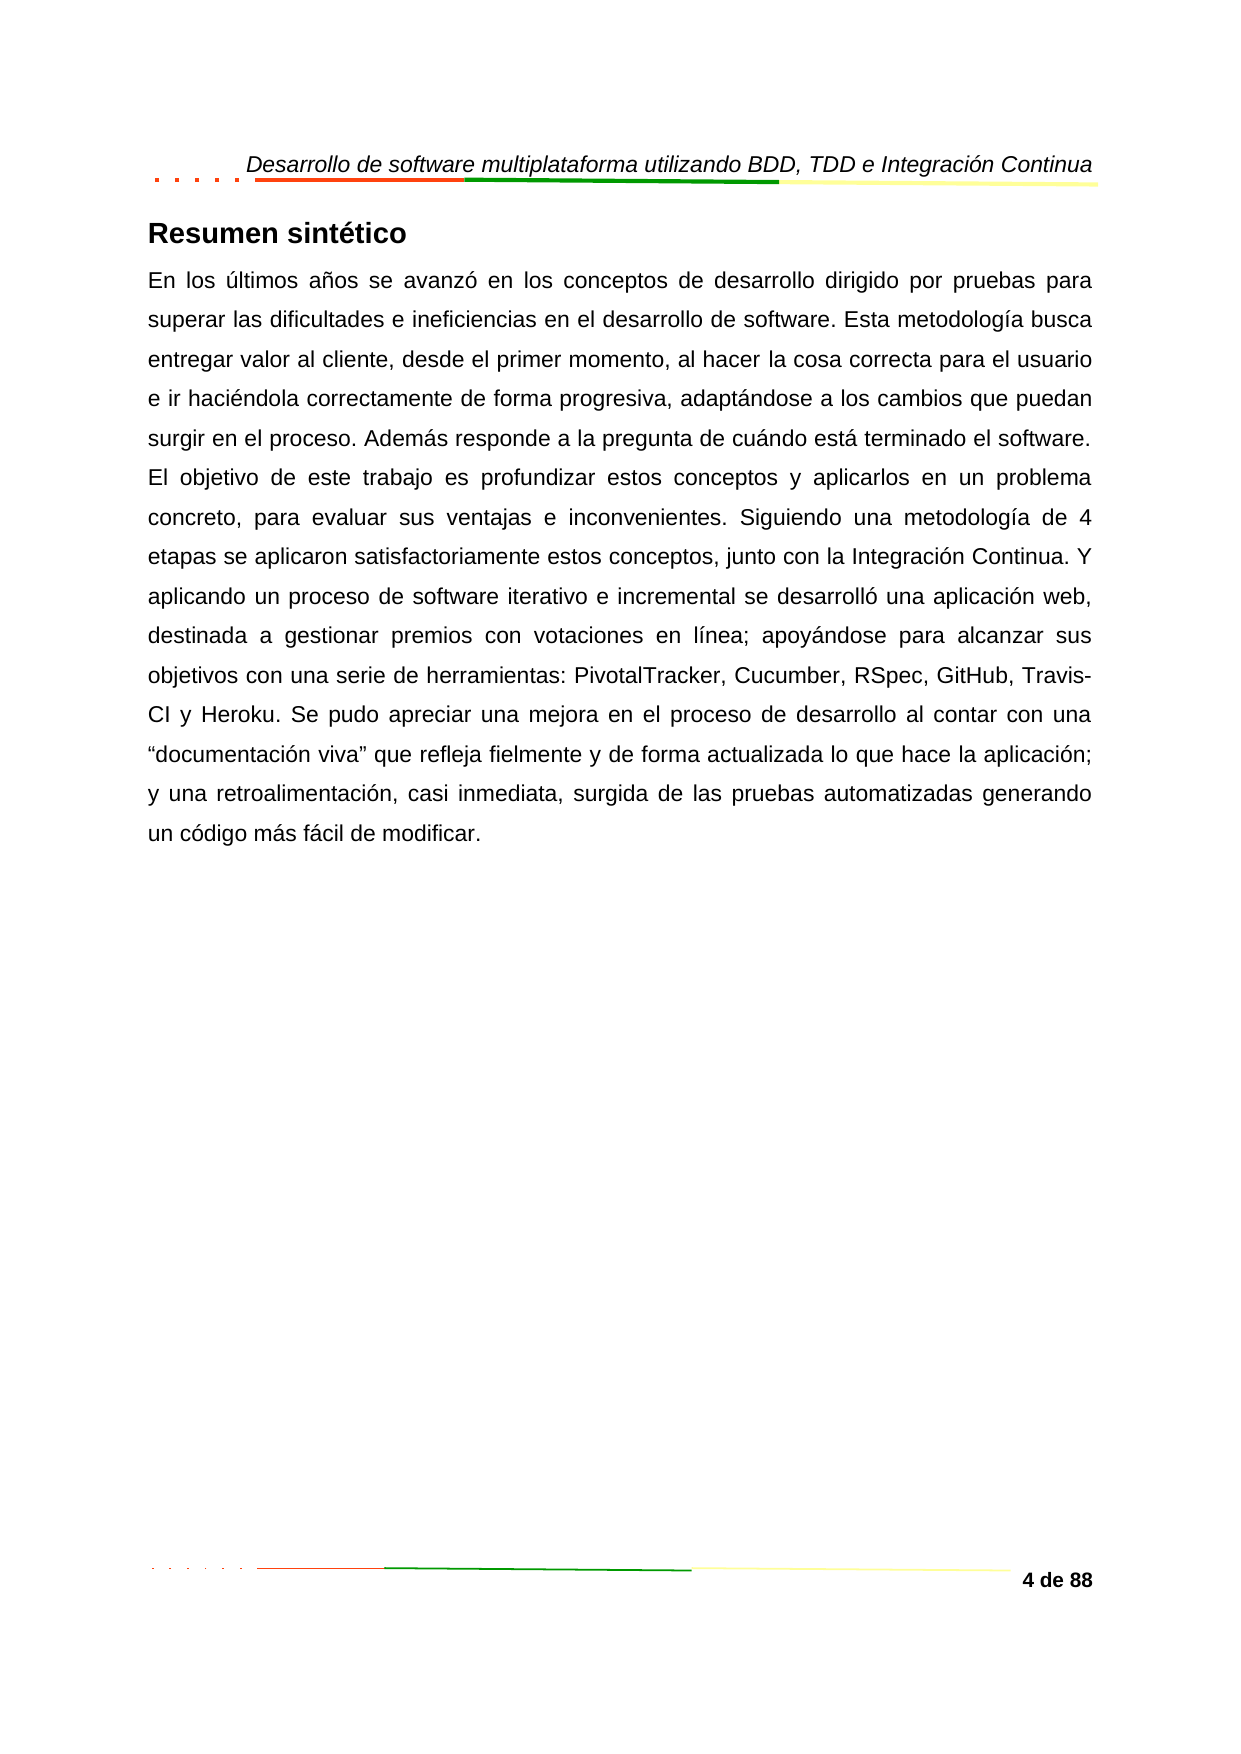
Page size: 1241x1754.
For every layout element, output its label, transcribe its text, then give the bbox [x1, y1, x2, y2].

text En los últimos años se avanzó en los conceptos de desarrollo dirigido por pruebas para superar las dificultades e ineficiencias en el desarrollo de software. Esta metodología busca entregar valor al cliente, desde el primer momento, al hacer la cosa correcta para el usuario e ir haciéndola correctamente de forma progresiva, adaptándose a los cambios que puedan surgir en el proceso. Además responde a la pregunta de cuándo está terminado el software. El objetivo de este trabajo es profundizar estos conceptos y aplicarlos en un problema concreto, para evaluar sus ventajas e inconvenientes. Siguiendo una metodología de 4 etapas se aplicaron satisfactoriamente estos conceptos, junto con la Integración Continua. Y aplicando un proceso de software iterativo e incremental se desarrolló una aplicación web, destinada a gestionar premios con votaciones en línea; apoyándose para alcanzar sus objetivos con una serie de herramientas: PivotalTracker, Cucumber, RSpec, GitHub, Travis-CI y Heroku. Se pudo apreciar una mejora en el proceso de desarrollo al contar con una “documentación viva” que refleja fielmente y de forma actualizada lo que hace la aplicación; y una retroalimentación, casi inmediata, surgida de las pruebas automatizadas generando un código más fácil de modificar. [148, 267, 1093, 846]
text Resumen sintético [148, 217, 1093, 250]
